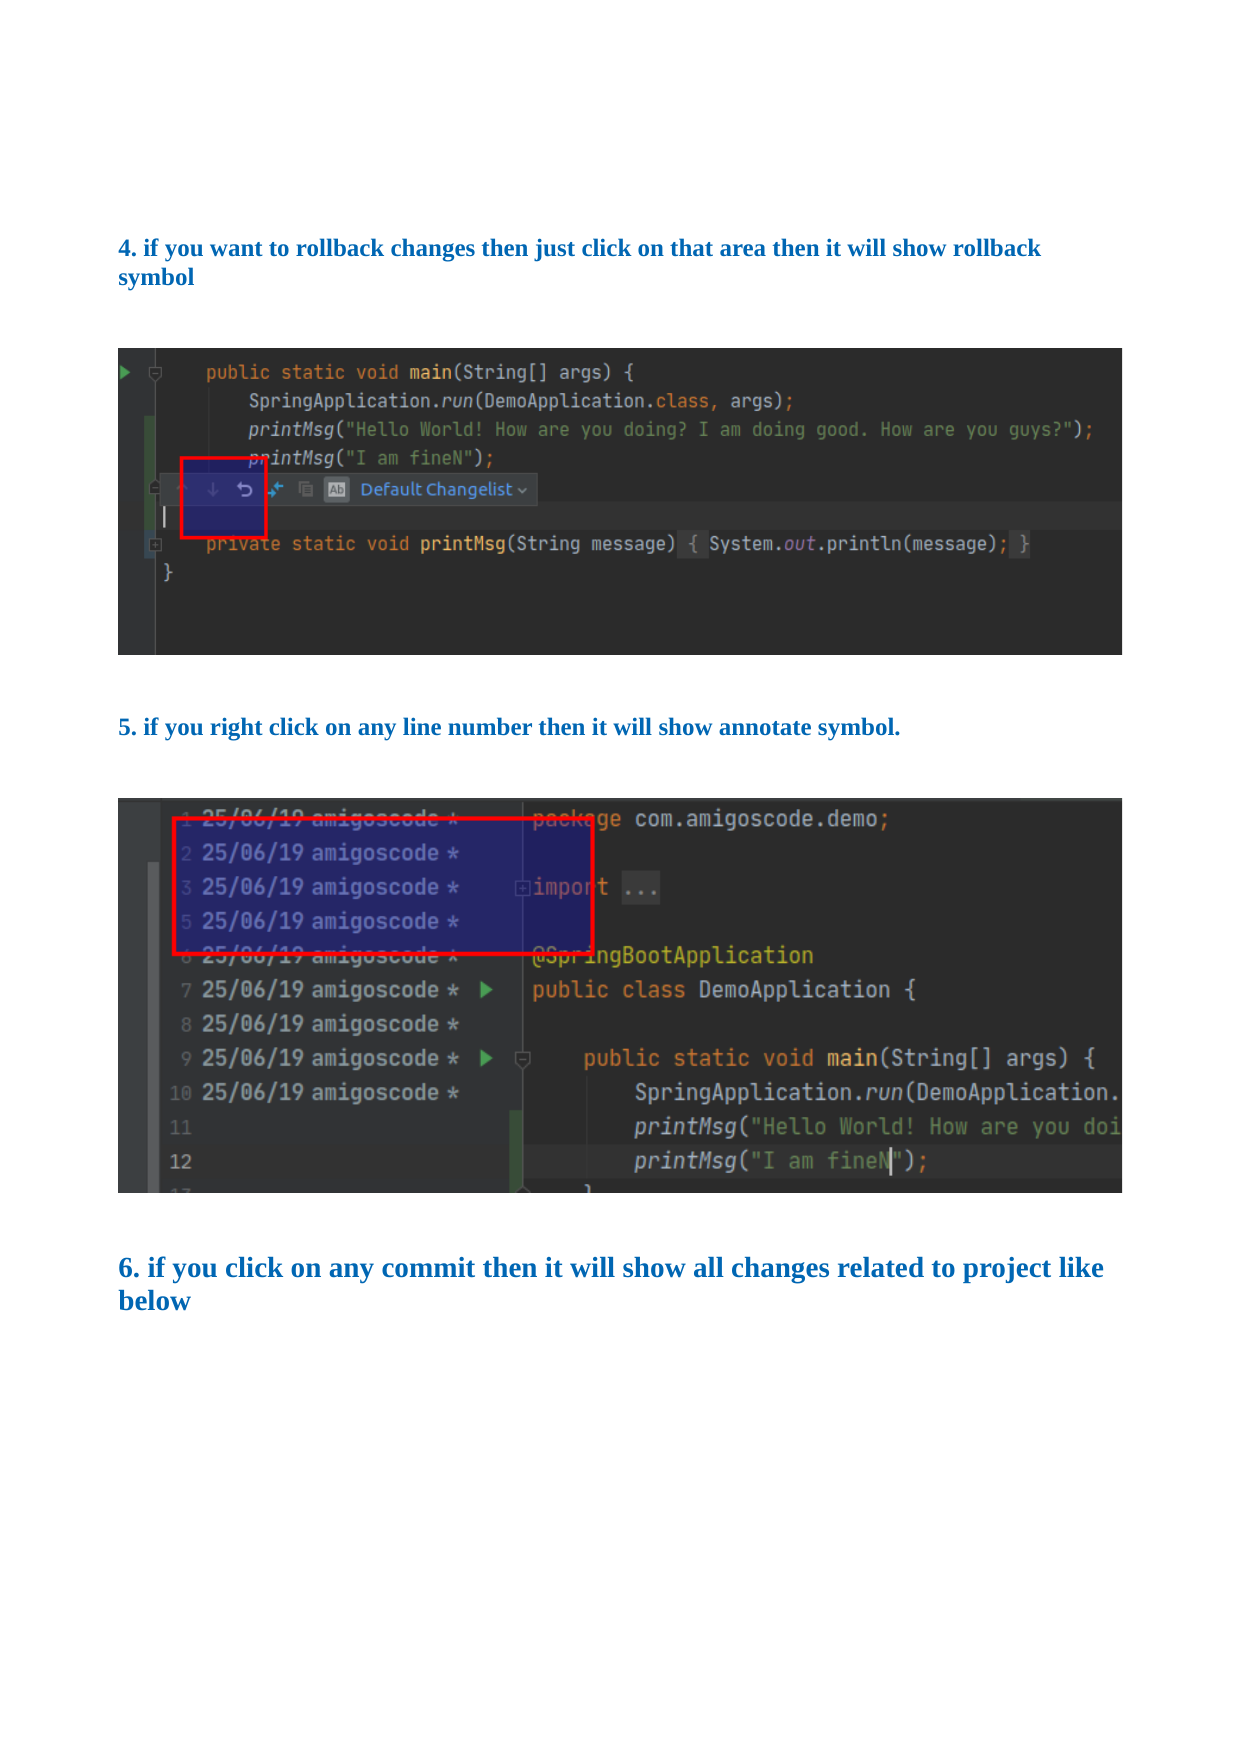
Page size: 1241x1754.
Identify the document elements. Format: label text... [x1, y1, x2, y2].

text 6. if you click on any commit then it will show all changes related to project like below [118, 1250, 1122, 1317]
text 5. if you right click on any line number then it will show annotate symbol. [118, 712, 1122, 741]
picture [118, 798, 1123, 1193]
text 4. if you want to rollback changes then just click on that area then it will show rollback symbol [118, 233, 1122, 291]
picture [118, 348, 1123, 655]
